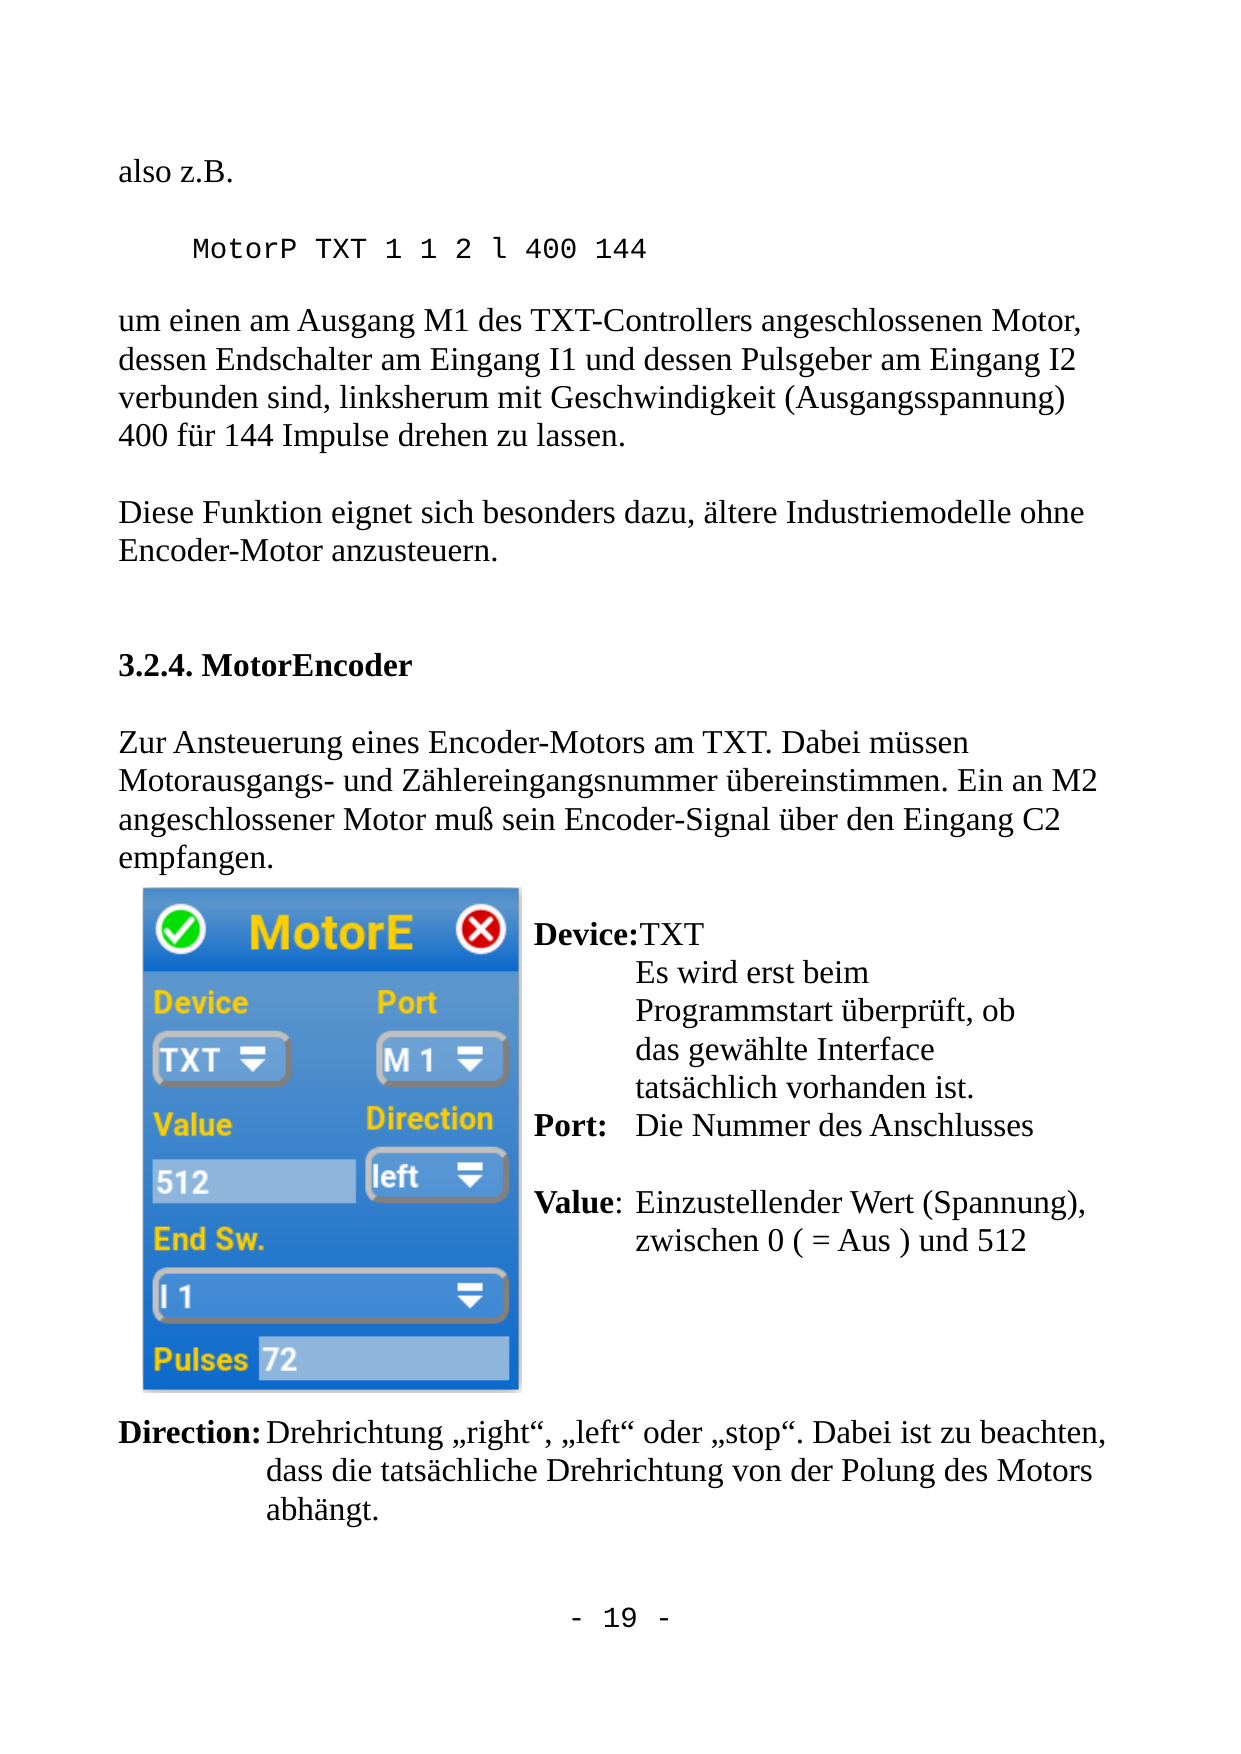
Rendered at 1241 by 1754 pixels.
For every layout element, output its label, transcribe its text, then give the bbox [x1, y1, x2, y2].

text Zur Ansteuerung eines Encoder-Motors am TXT. Dabei müssen Motorausgangs- und Zählereingangsnummer übereinstimmen. Ein an M2 angeschlossener Motor muß sein Encoder-Signal über den Eingang C2 empfangen. [118, 722, 1122, 876]
text [118, 952, 142, 1106]
text Es wird erst beim Programmstart überprüft, ob das gewählte Interface tatsächlich vorhanden ist. [522, 952, 1122, 1106]
picture [142, 887, 522, 1393]
text Device:TXT [522, 914, 1122, 952]
text [118, 1106, 142, 1144]
text dass die tatsächliche Drehrichtung von der Polung des Motors [118, 1451, 1122, 1489]
text Value: Einzustellender Wert (Spannung), zwischen 0 ( = Aus ) und 512 [522, 1182, 1122, 1259]
text MotorP TXT 1 1 2 l 400 144 [118, 228, 1122, 268]
text also z.B. [118, 151, 1122, 189]
text [118, 914, 142, 952]
text [118, 1182, 142, 1259]
text Port: Die Nummer des Anschlusses [522, 1106, 1122, 1144]
text Direction: Drehrichtung „right“, „left“ oder „stop“. Dabei ist zu beachten, [118, 1412, 1122, 1451]
text Diese Funktion eignet sich besonders dazu, ältere Industriemodelle ohne Encoder-Motor anzusteuern. [118, 492, 1122, 569]
text 3.2.4. MotorEncoder [118, 646, 1122, 684]
text um einen am Ausgang M1 des TXT-Controllers angeschlossenen Motor, dessen Endschalter am Eingang I1 und dessen Pulsgeber am Eingang I2 verbunden sind, linksherum mit Geschwindigkeit (Ausgangsspannung) 400 für 144 Impulse drehen zu lassen. [118, 301, 1122, 454]
text abhängt. [118, 1489, 1122, 1527]
